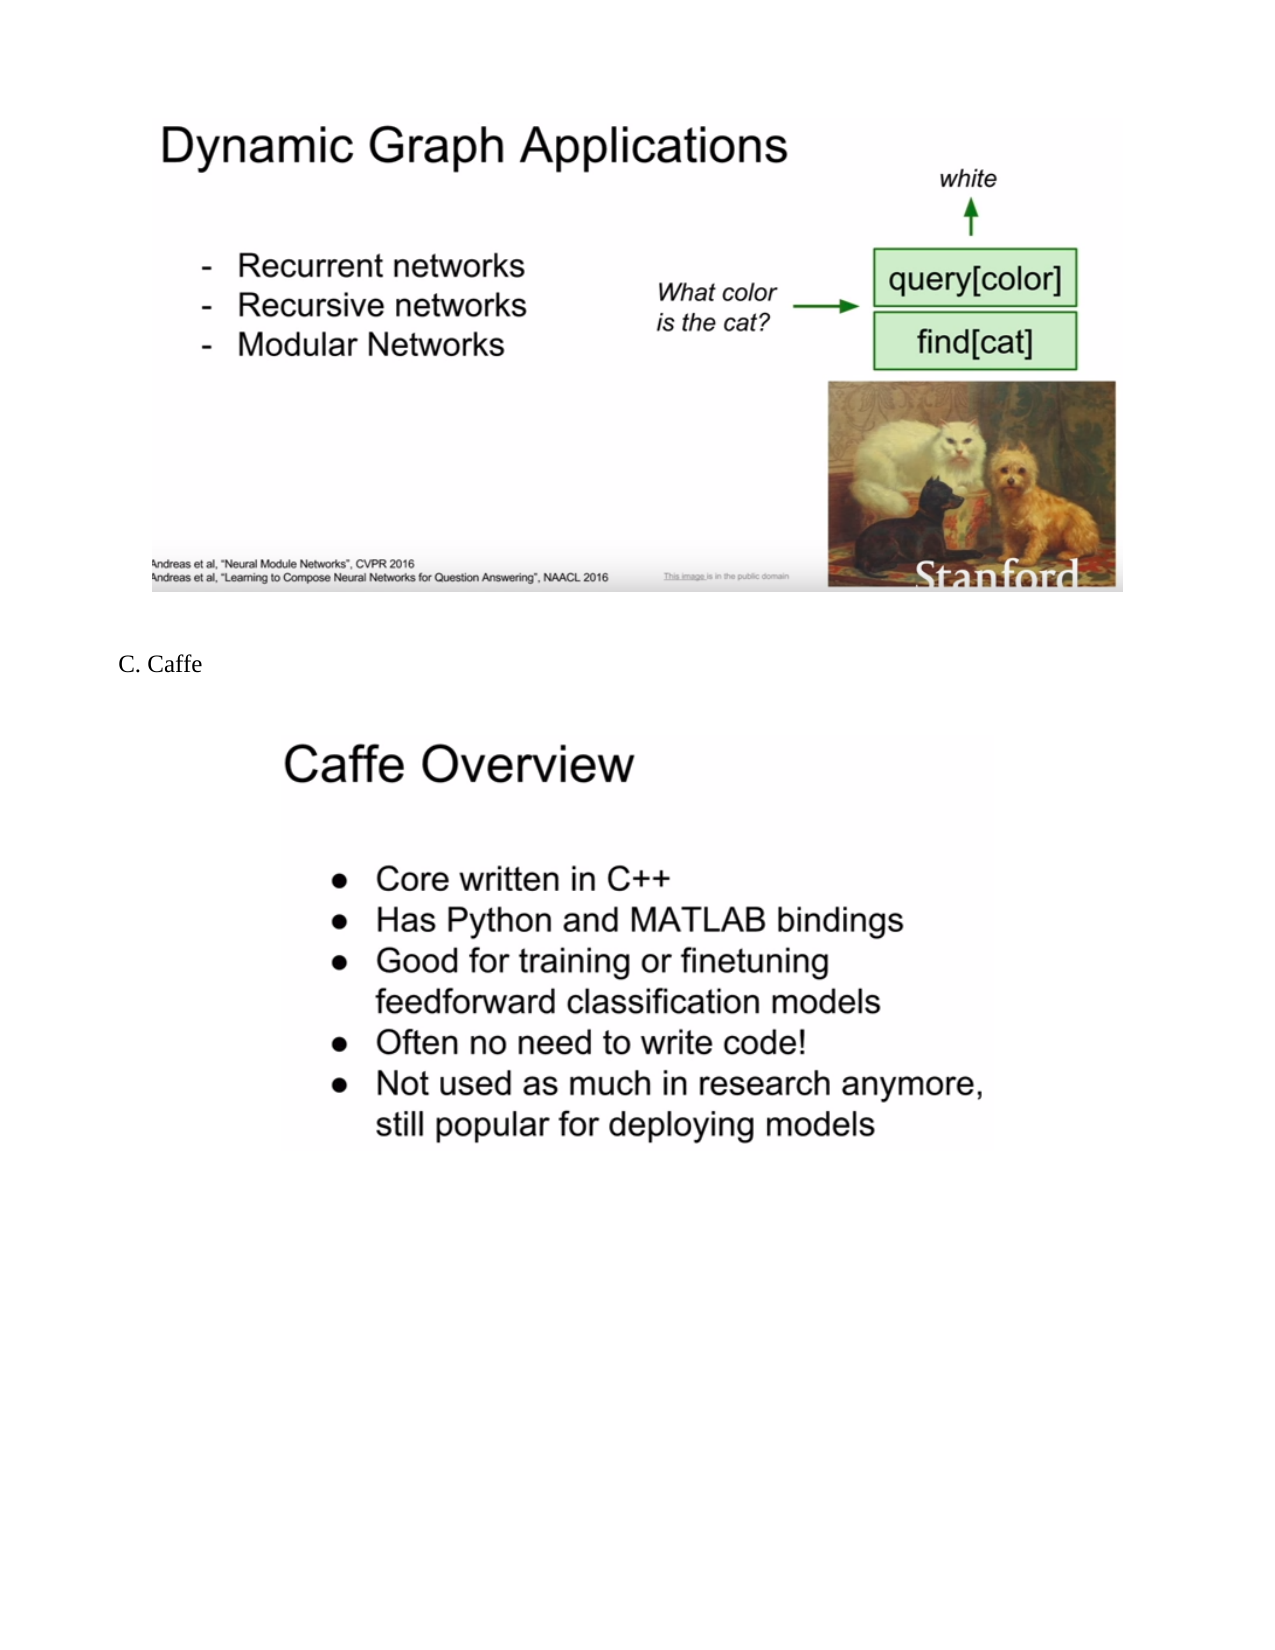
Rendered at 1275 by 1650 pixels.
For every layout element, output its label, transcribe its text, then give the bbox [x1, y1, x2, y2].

picture [152, 118, 1123, 592]
picture [281, 735, 994, 1151]
text C. Caffe [118, 649, 1157, 678]
